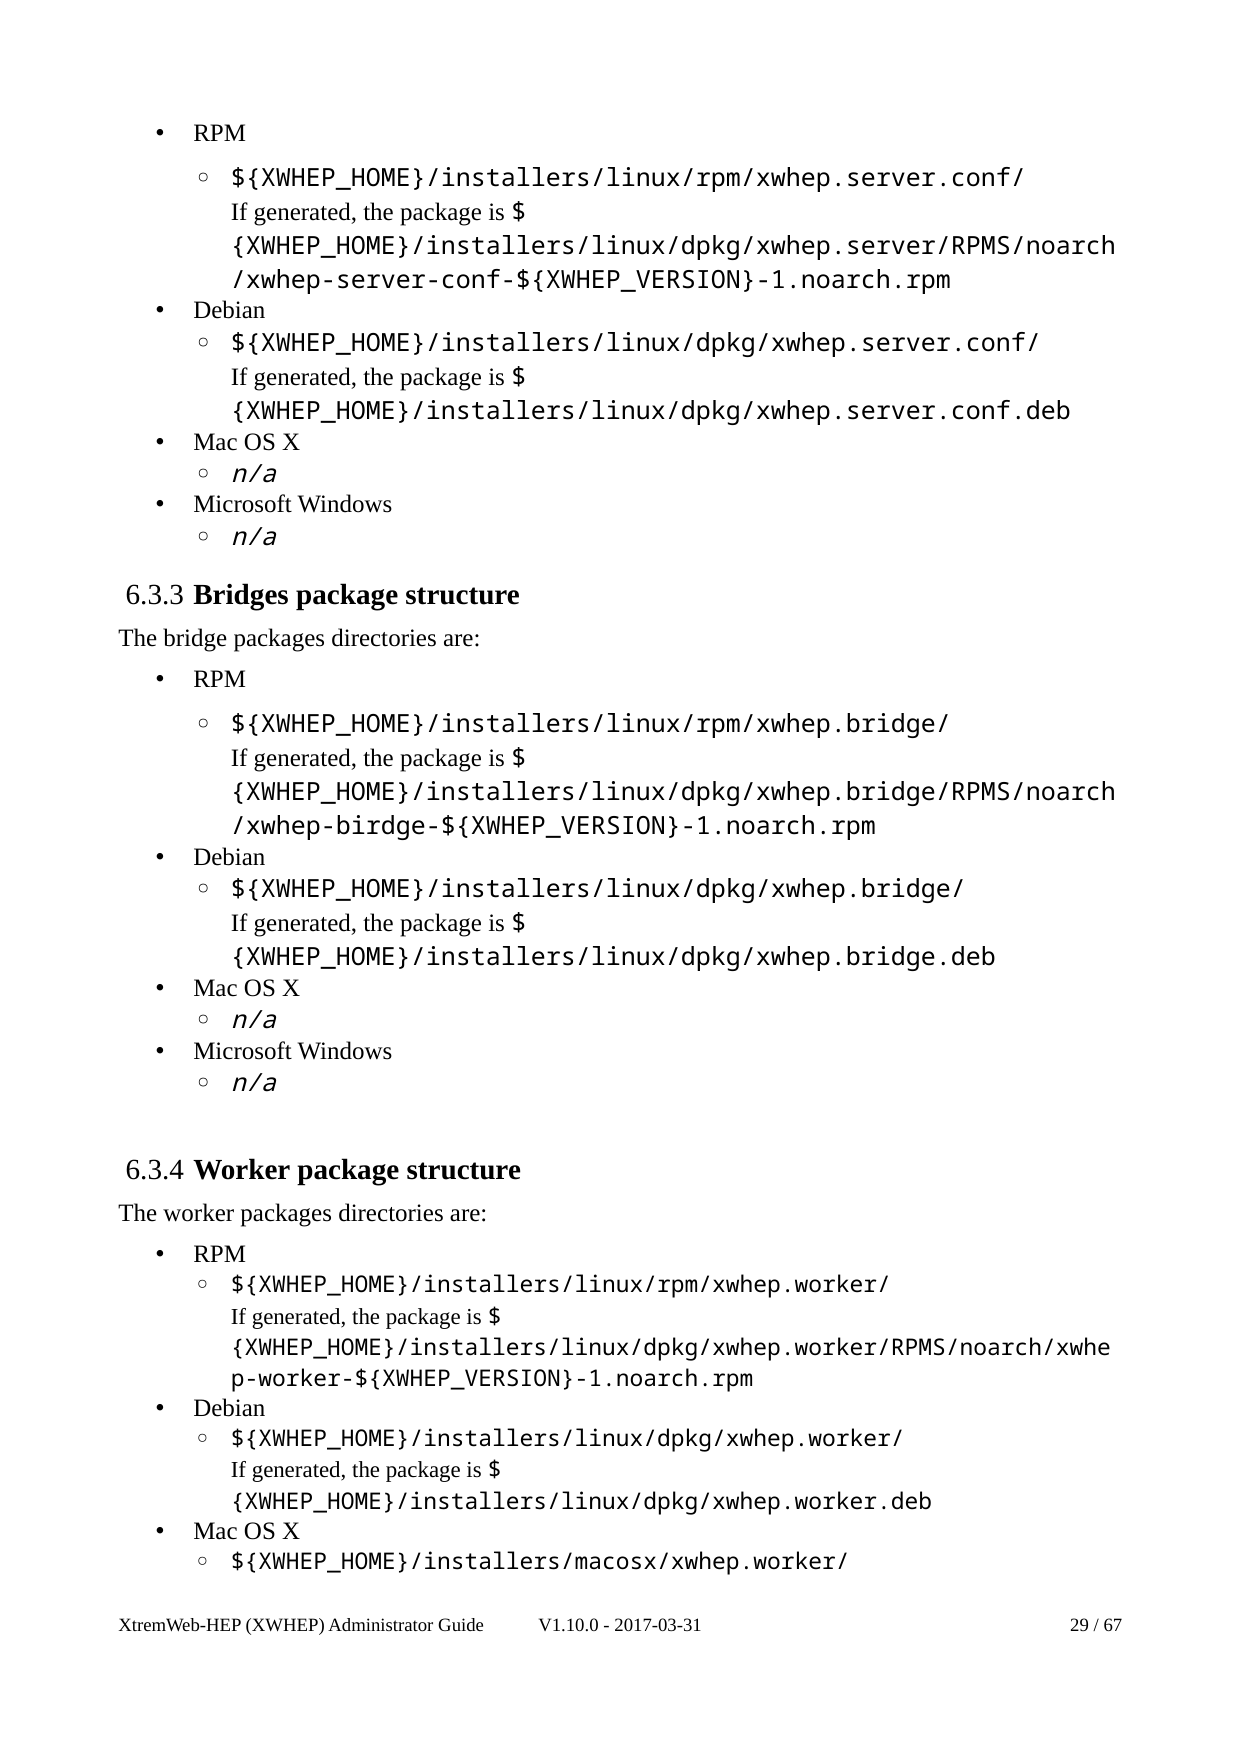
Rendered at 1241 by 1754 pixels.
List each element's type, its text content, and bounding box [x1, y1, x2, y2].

list ${XWHEP_HOME}/installers/linux/dpkg/xwhep.bridge/ If generated, the package is ${XWHEP_HOME}/installers/linux/dpkg/xwhep.bridge.deb [193, 871, 1122, 973]
list RPM [156, 1239, 1122, 1268]
text The worker packages directories are: [118, 1198, 1122, 1227]
list Microsoft Windows [156, 1036, 1122, 1064]
list Mac OS X [156, 973, 1122, 1002]
list ${XWHEP_HOME}/installers/linux/rpm/xwhep.server.conf/ If generated, the package is ${XWHEP_HOME}/installers/linux/dpkg/xwhep.server/RPMS/noarch/xwhep-server-conf-${XWHEP_VERSION}-1.noarch.rpm [193, 159, 1122, 296]
list ${XWHEP_HOME}/installers/linux/dpkg/xwhep.worker/ If generated, the package is ${XWHEP_HOME}/installers/linux/dpkg/xwhep.worker.deb [193, 1422, 1122, 1516]
list Mac OS X [156, 1516, 1122, 1544]
list Debian [156, 842, 1122, 871]
subtitle Bridges package structure [118, 577, 1122, 611]
text The bridge packages directories are: [118, 623, 1122, 652]
list RPM [156, 118, 1122, 147]
list ${XWHEP_HOME}/installers/macosx/xwhep.worker/ [193, 1544, 1122, 1576]
list ${XWHEP_HOME}/installers/linux/dpkg/xwhep.server.conf/ If generated, the package is ${XWHEP_HOME}/installers/linux/dpkg/xwhep.server.conf.deb [193, 324, 1122, 427]
list ${XWHEP_HOME}/installers/linux/rpm/xwhep.worker/ If generated, the package is ${XWHEP_HOME}/installers/linux/dpkg/xwhep.worker/RPMS/noarch/xwhep-worker-${XWHEP_VERSION}-1.noarch.rpm [193, 1268, 1122, 1393]
list Debian [156, 296, 1122, 324]
list n/a [193, 1002, 1122, 1036]
list Debian [156, 1393, 1122, 1422]
list ${XWHEP_HOME}/installers/linux/rpm/xwhep.bridge/ If generated, the package is ${XWHEP_HOME}/installers/linux/dpkg/xwhep.bridge/RPMS/noarch/xwhep-birdge-${XWHEP_VERSION}-1.noarch.rpm [193, 706, 1122, 842]
list Microsoft Windows [156, 489, 1122, 518]
list n/a [193, 455, 1122, 489]
subtitle Worker package structure [118, 1152, 1122, 1186]
list n/a [193, 1064, 1122, 1098]
list n/a [193, 518, 1122, 552]
list RPM [156, 664, 1122, 693]
list Mac OS X [156, 427, 1122, 455]
